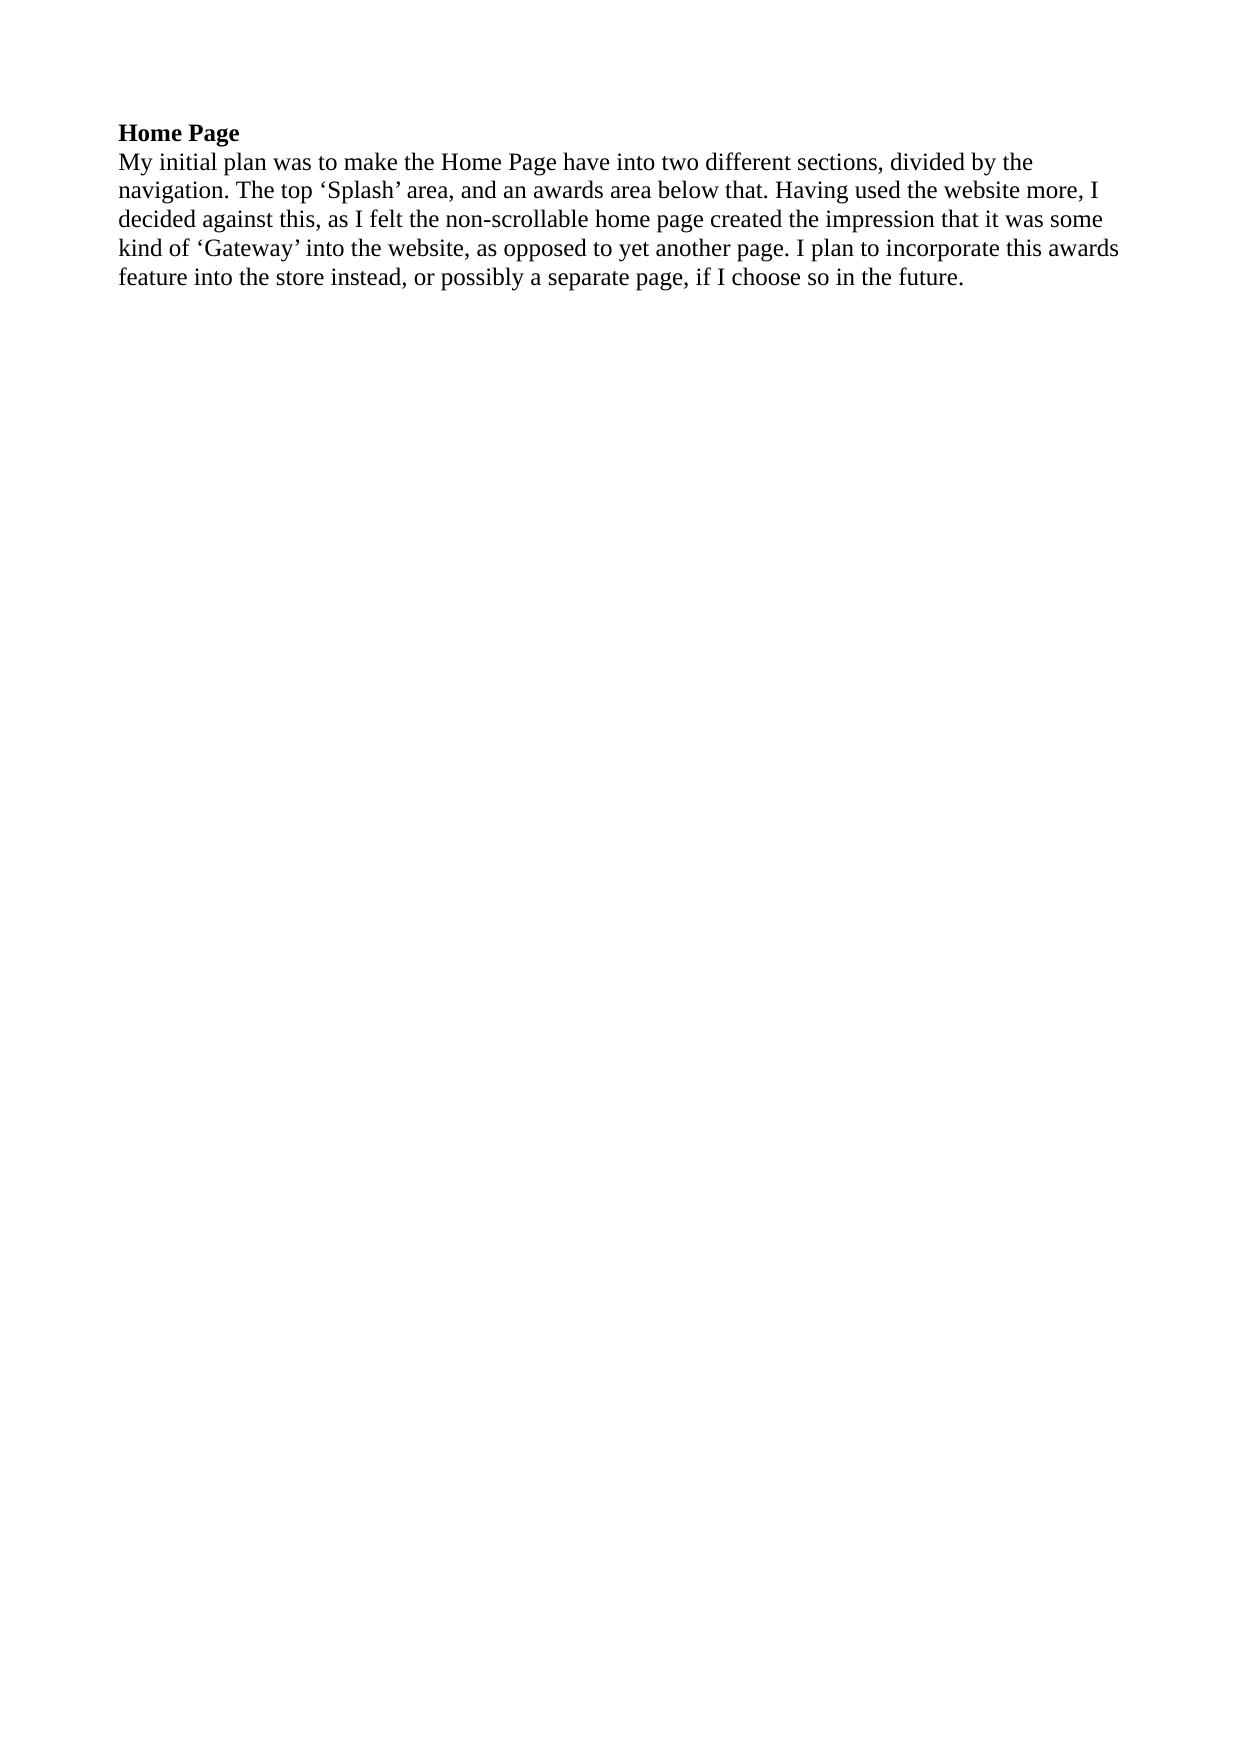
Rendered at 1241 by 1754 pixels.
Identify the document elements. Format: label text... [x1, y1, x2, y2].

text My initial plan was to make the Home Page have into two different sections, divided by the navigation. The top ‘Splash’ area, and an awards area below that. Having used the website more, I decided against this, as I felt the non-scrollable home page created the impression that it was some kind of ‘Gateway’ into the website, as opposed to yet another page. I plan to incorporate this awards feature into the store instead, or possibly a separate page, if I choose so in the future. [118, 147, 1122, 291]
text Home Page [118, 118, 1122, 147]
